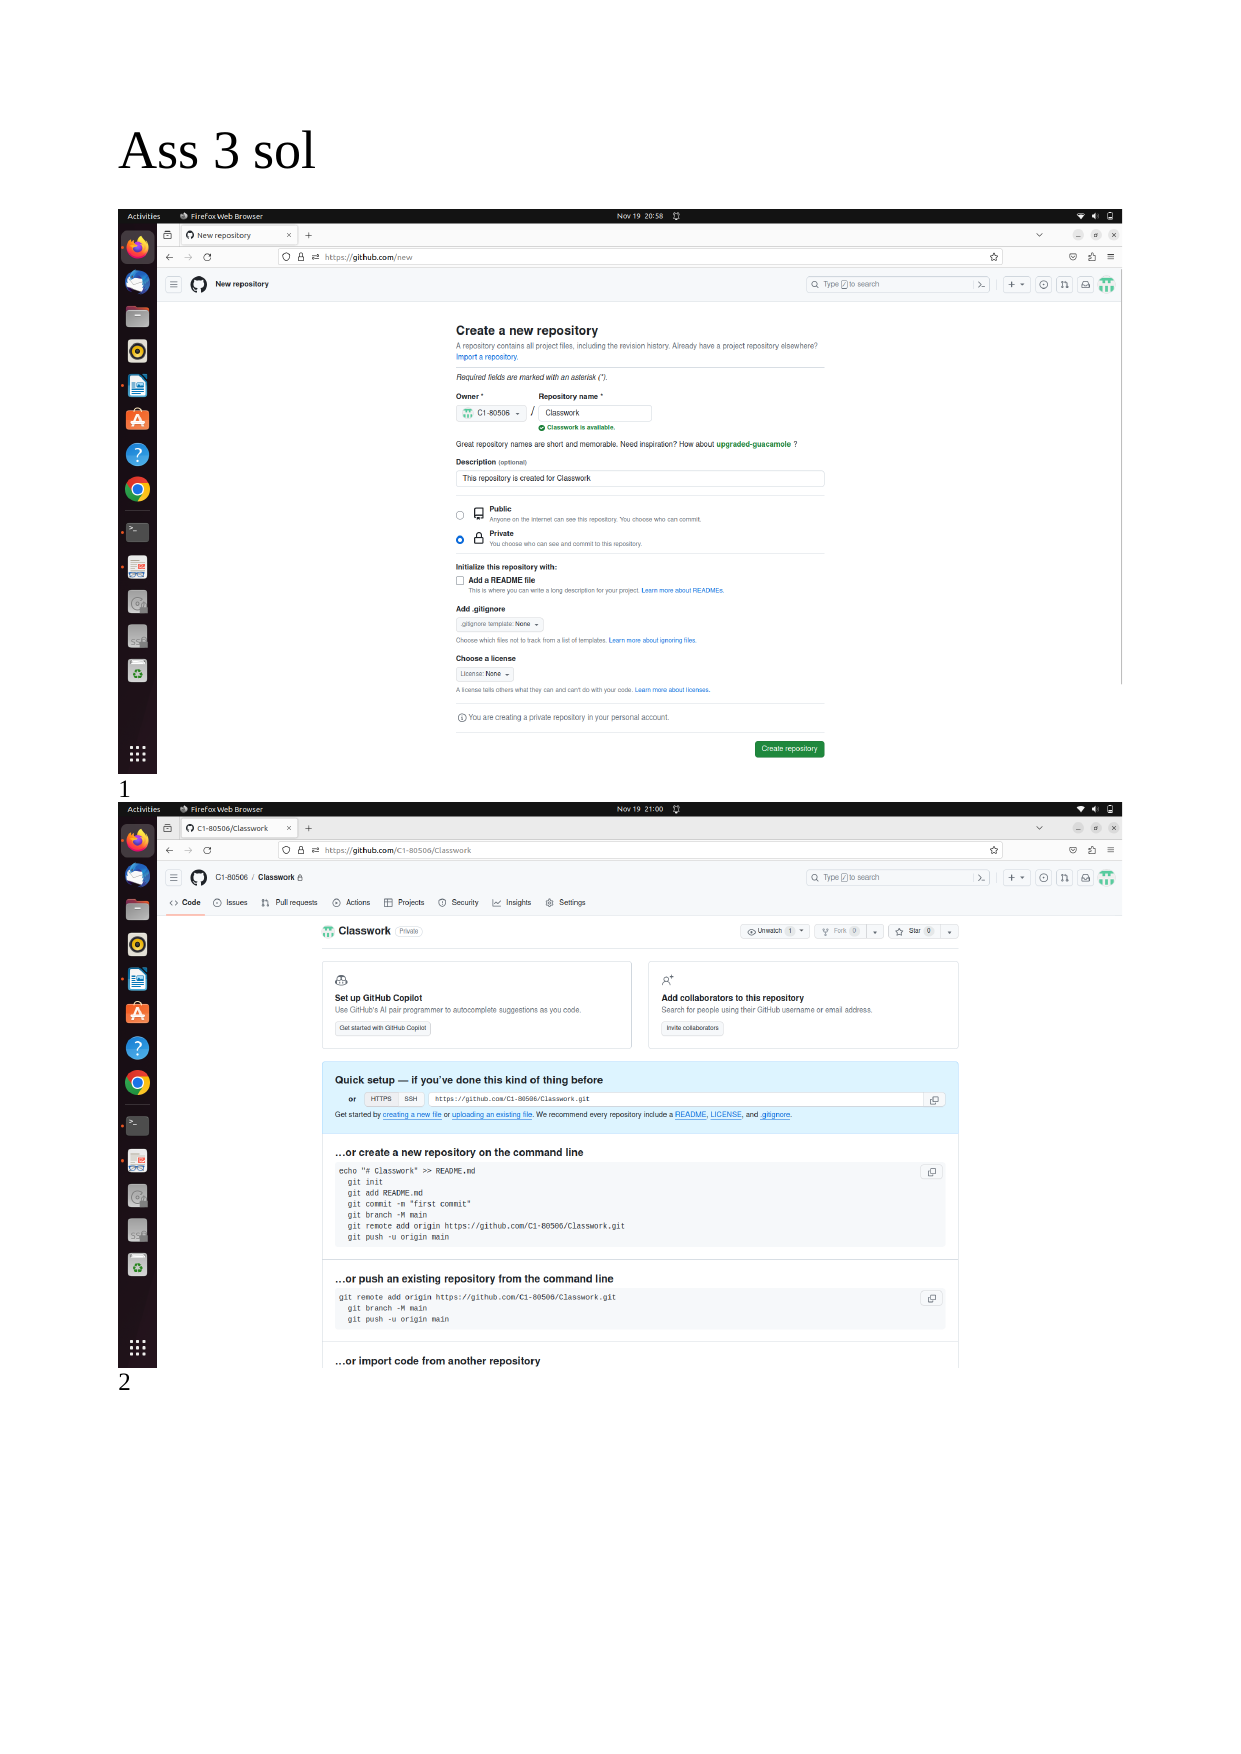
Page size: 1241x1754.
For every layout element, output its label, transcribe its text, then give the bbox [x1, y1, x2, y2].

text 1 [118, 774, 1122, 802]
text Ass 3 sol [118, 118, 1122, 180]
text 2 [118, 1368, 1122, 1396]
picture [118, 802, 1123, 1368]
picture [118, 209, 1123, 774]
